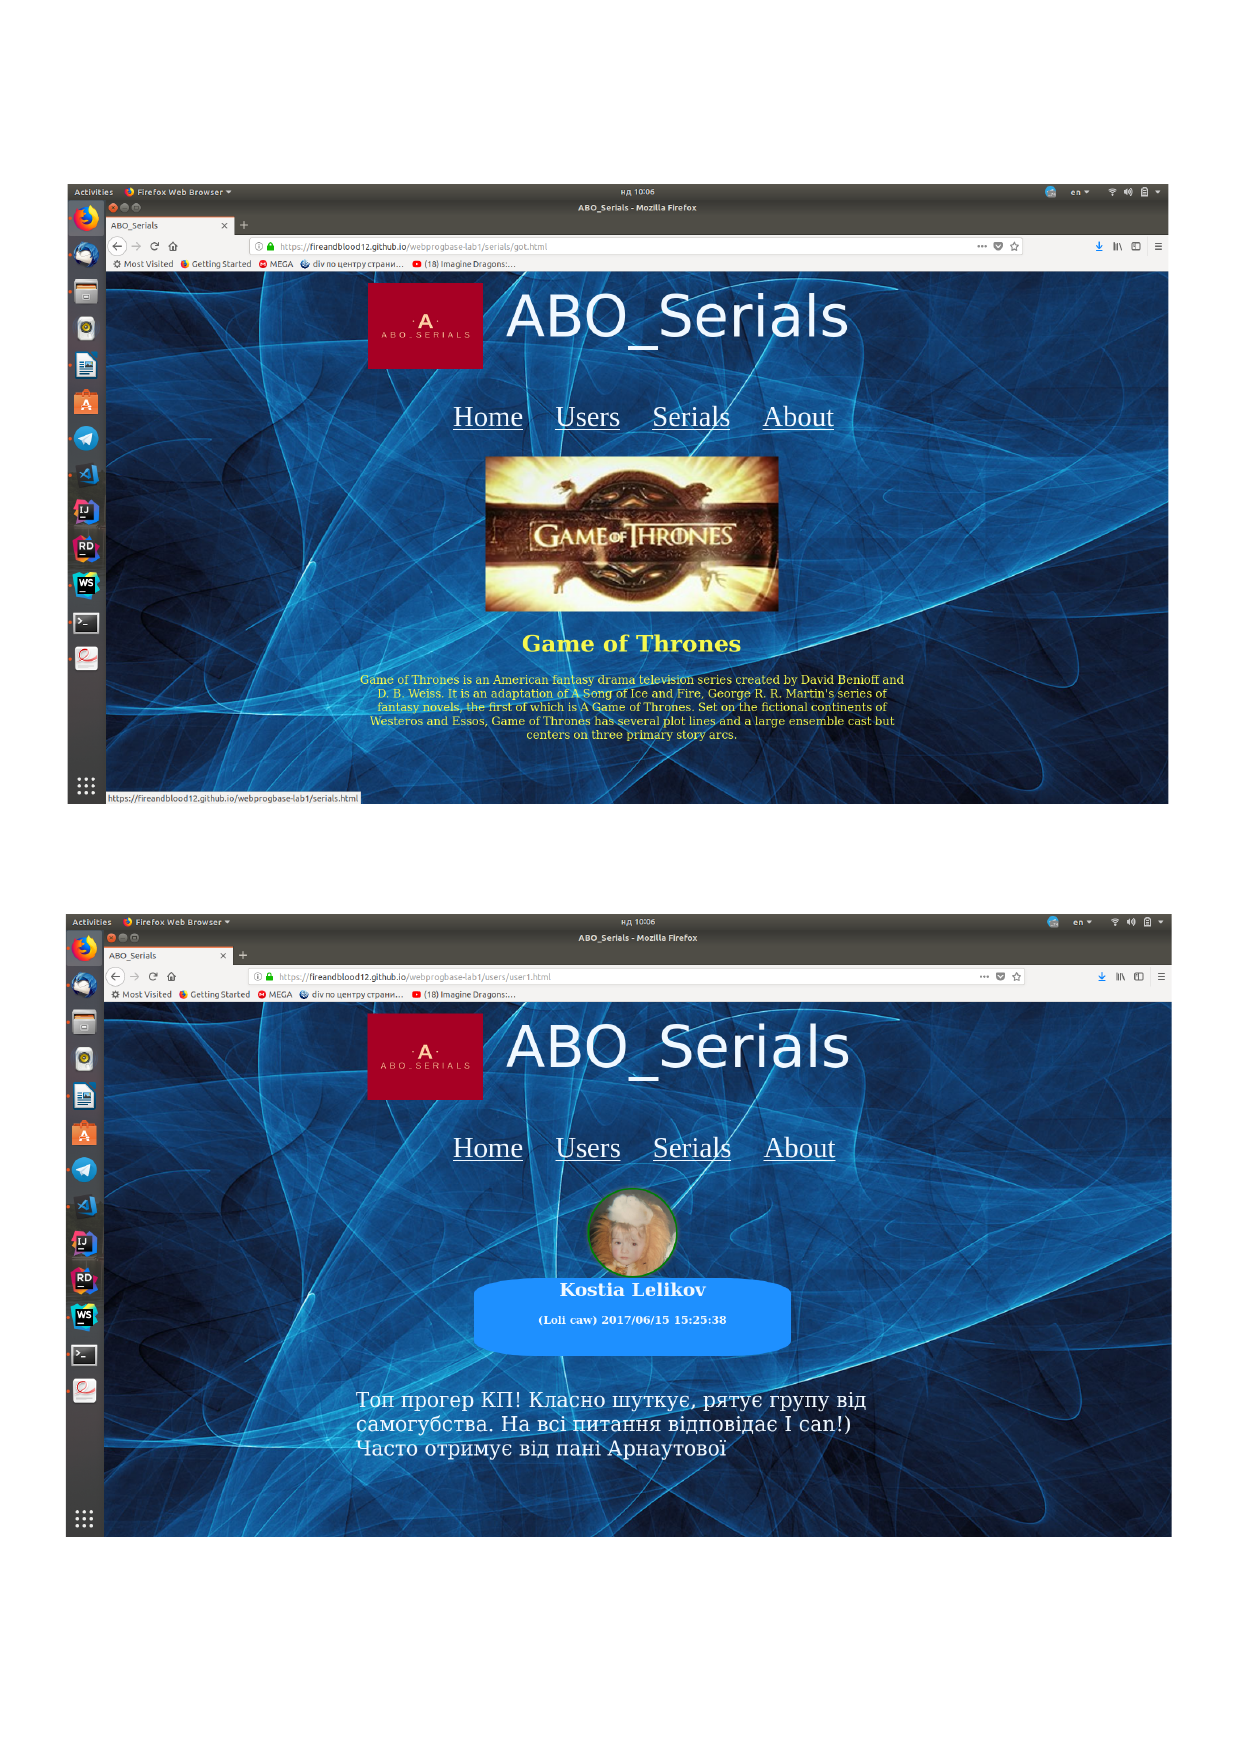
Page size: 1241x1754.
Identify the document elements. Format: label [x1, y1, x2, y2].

picture [65, 914, 1172, 1537]
picture [67, 184, 1169, 804]
